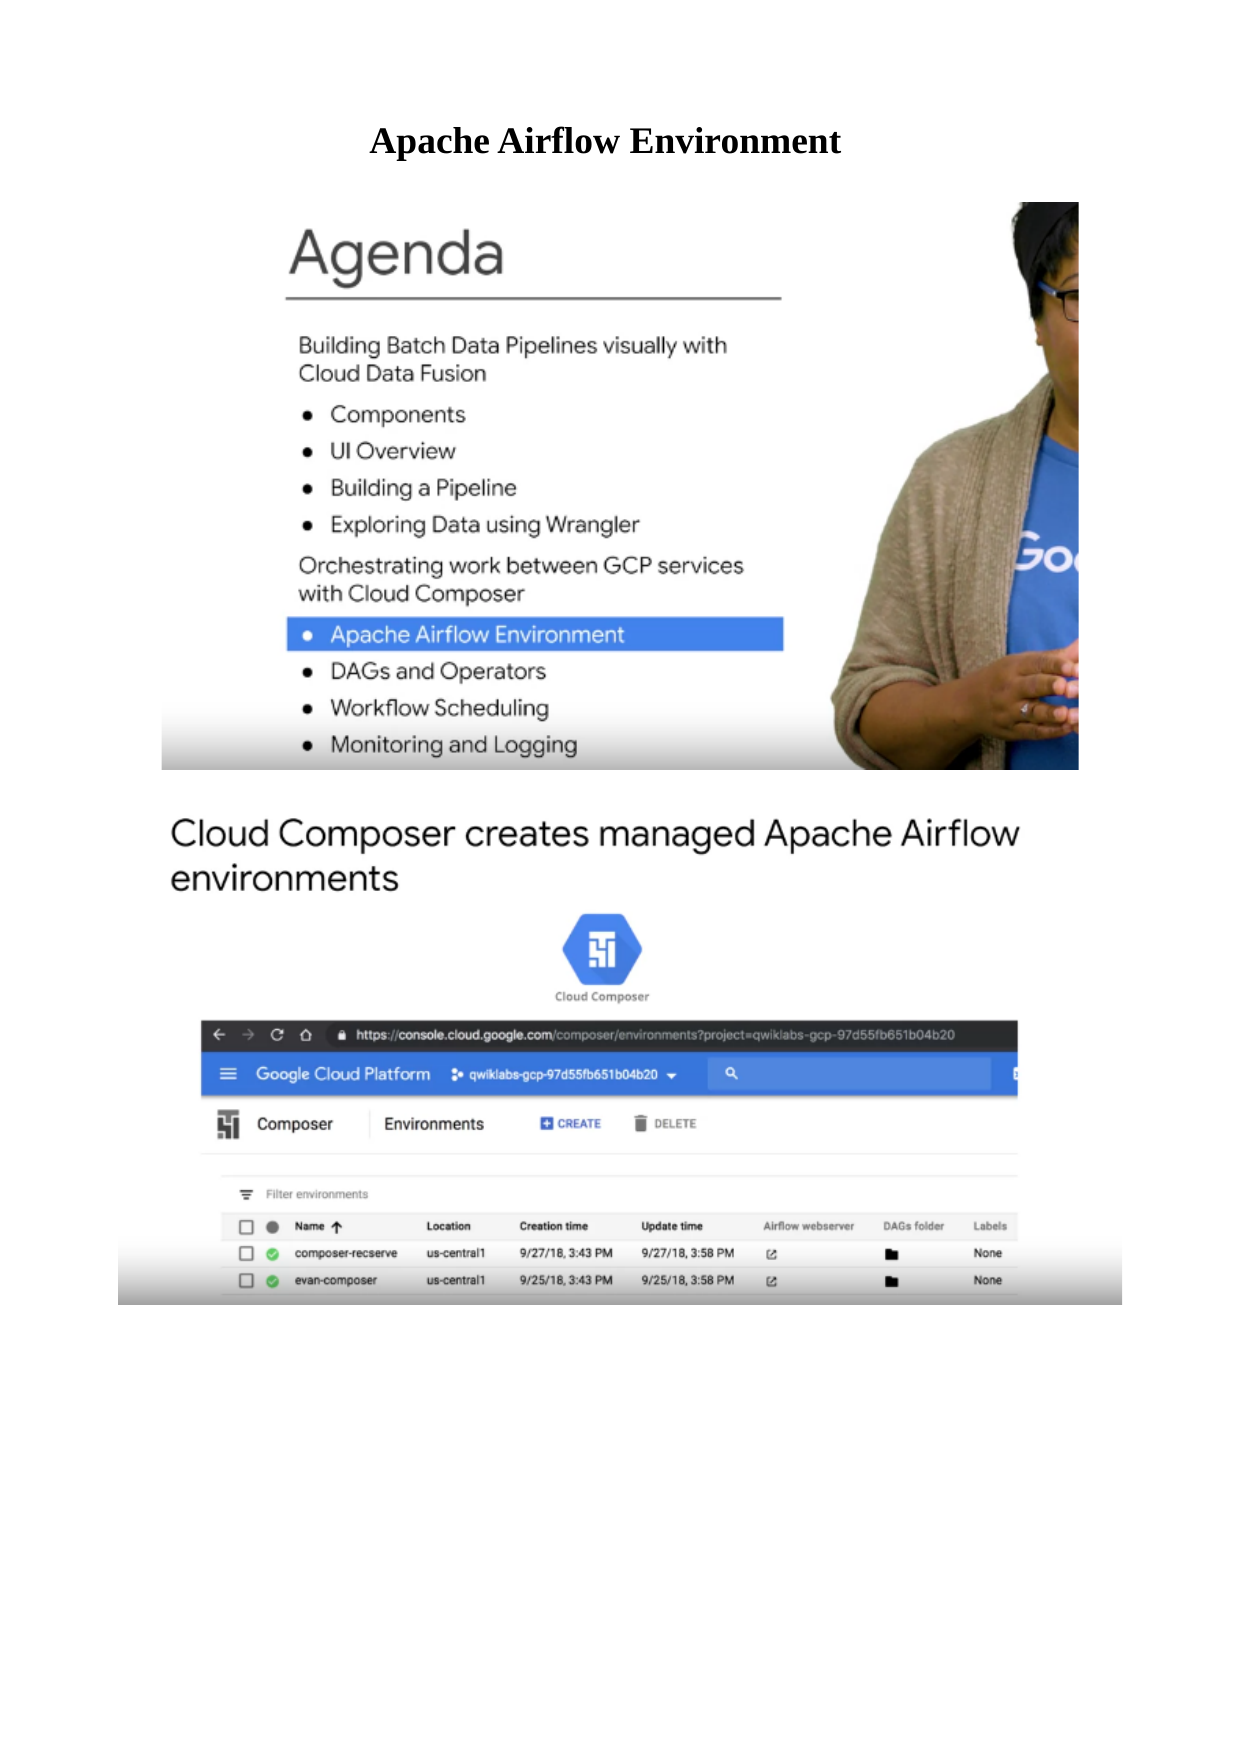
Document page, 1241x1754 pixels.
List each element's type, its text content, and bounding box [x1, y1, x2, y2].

picture [161, 202, 1079, 770]
picture [118, 798, 1123, 1305]
subtitle Apache Airflow Environment [118, 118, 1122, 161]
